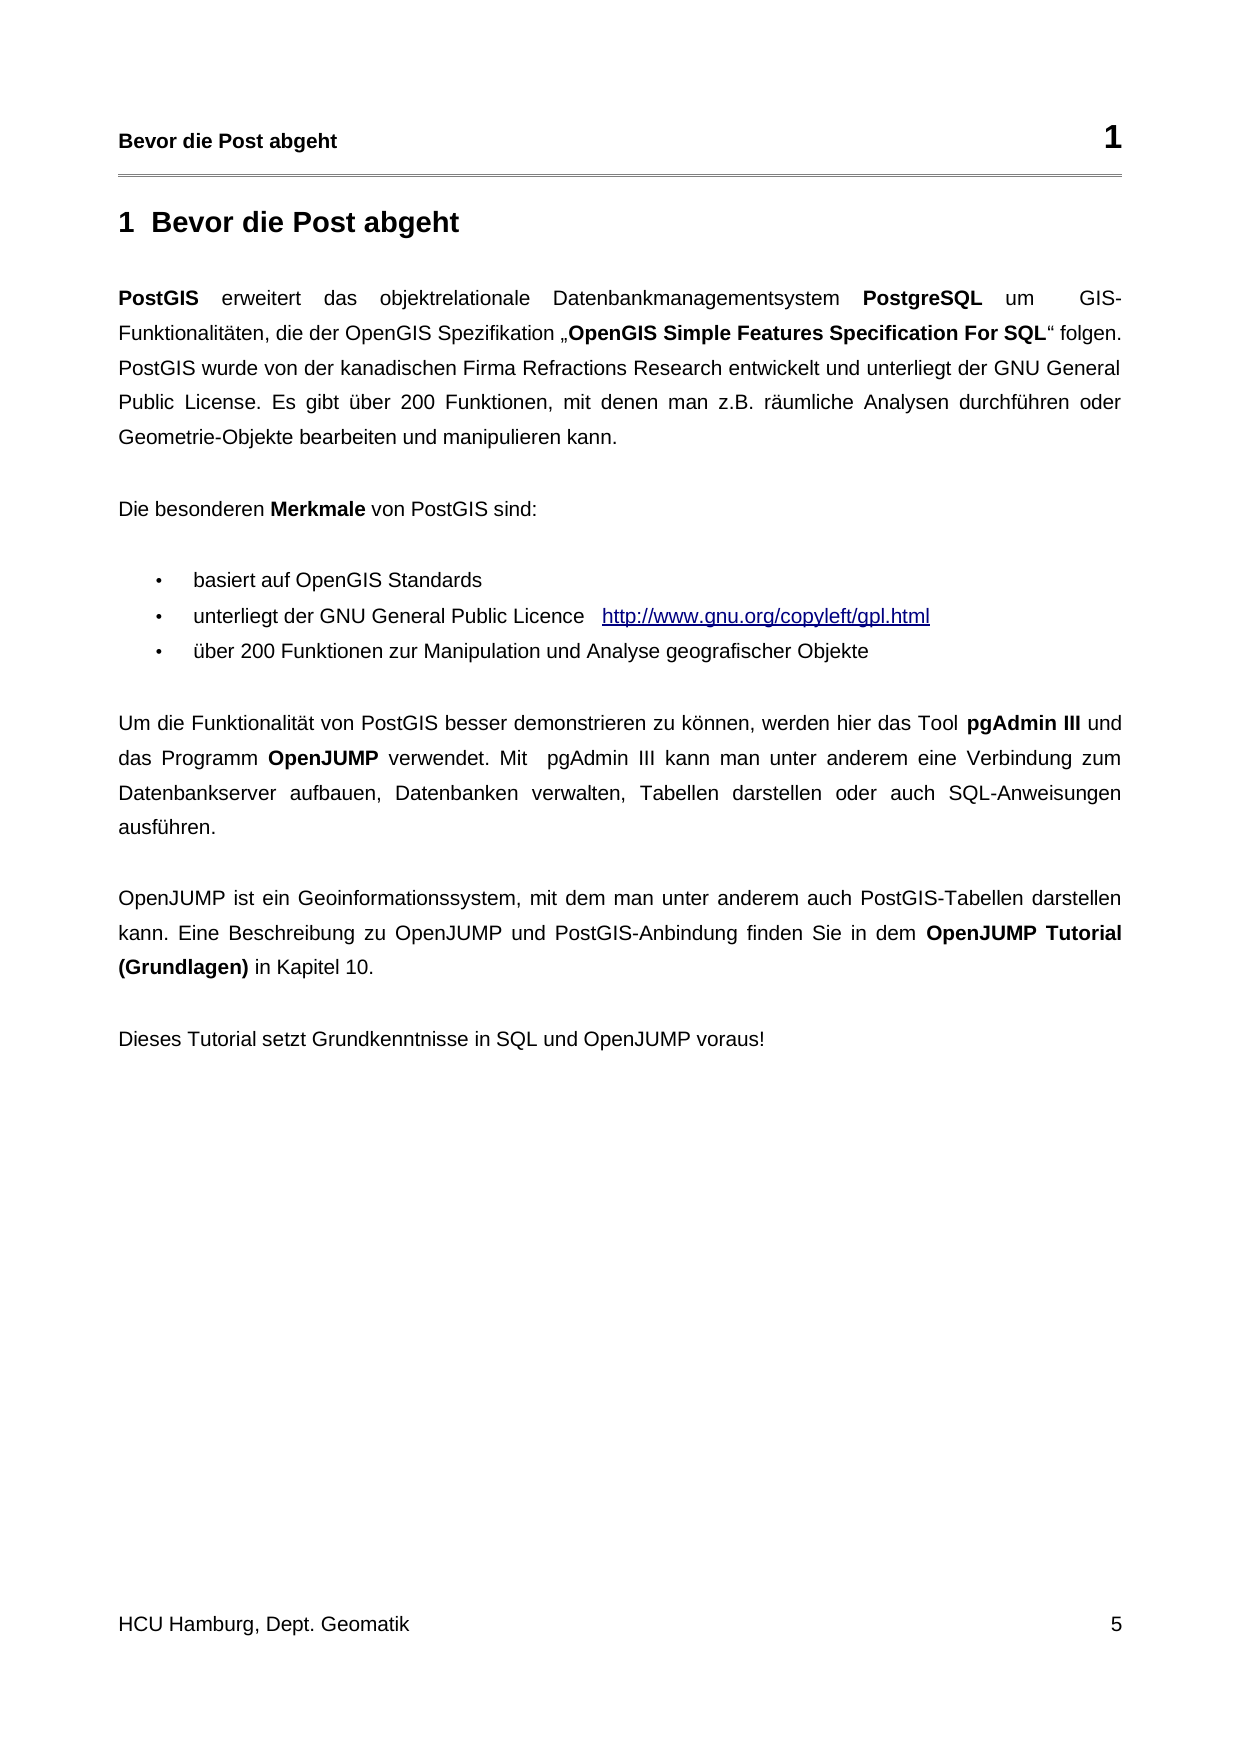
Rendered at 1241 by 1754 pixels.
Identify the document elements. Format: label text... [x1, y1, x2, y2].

text PostGIS erweitert das objektrelationale Datenbankmanagementsystem PostgreSQL um GIS-Funktionalitäten, die der OpenGIS Spezifikation „OpenGIS Simple Features Specification For SQL“ folgen. PostGIS wurde von der kanadischen Firma Refractions Research entwickelt und unterliegt der GNU General Public License. Es gibt über 200 Funktionen, mit denen man z.B. räumliche Analysen durchführen oder Geometrie-Objekte bearbeiten und manipulieren kann. [118, 287, 1122, 449]
text Dieses Tutorial setzt Grundkenntnisse in SQL und OpenJUMP voraus! [118, 1027, 1122, 1051]
text Um die Funktionalität von PostGIS besser demonstrieren zu können, werden hier das Tool pgAdmin III und das Programm OpenJUMP verwendet. Mit pgAdmin III kann man unter anderem eine Verbindung zum Datenbankserver aufbauen, Datenbanken verwalten, Tabellen darstellen oder auch SQL-Anweisungen ausführen. [118, 712, 1122, 874]
list über 200 Funktionen zur Manipulation und Analyse geografischer Objekte [156, 640, 1122, 663]
text OpenJUMP ist ein Geoinformationssystem, mit dem man unter anderem auch PostGIS-Tabellen darstellen kann. Eine Beschreibung zu OpenJUMP und PostGIS-Anbindung finden Sie in dem OpenJUMP Tutorial (Grundlagen) in Kapitel 10. [118, 886, 1122, 979]
list basiert auf OpenGIS Standards [156, 569, 1122, 592]
subtitle Bevor die Post abgeht [118, 206, 1122, 238]
list unterliegt der GNU General Public Licence http://www.gnu.org/copyleft/gpl.html [156, 604, 1122, 628]
text Die besonderen Merkmale von PostGIS sind: [118, 497, 1122, 520]
